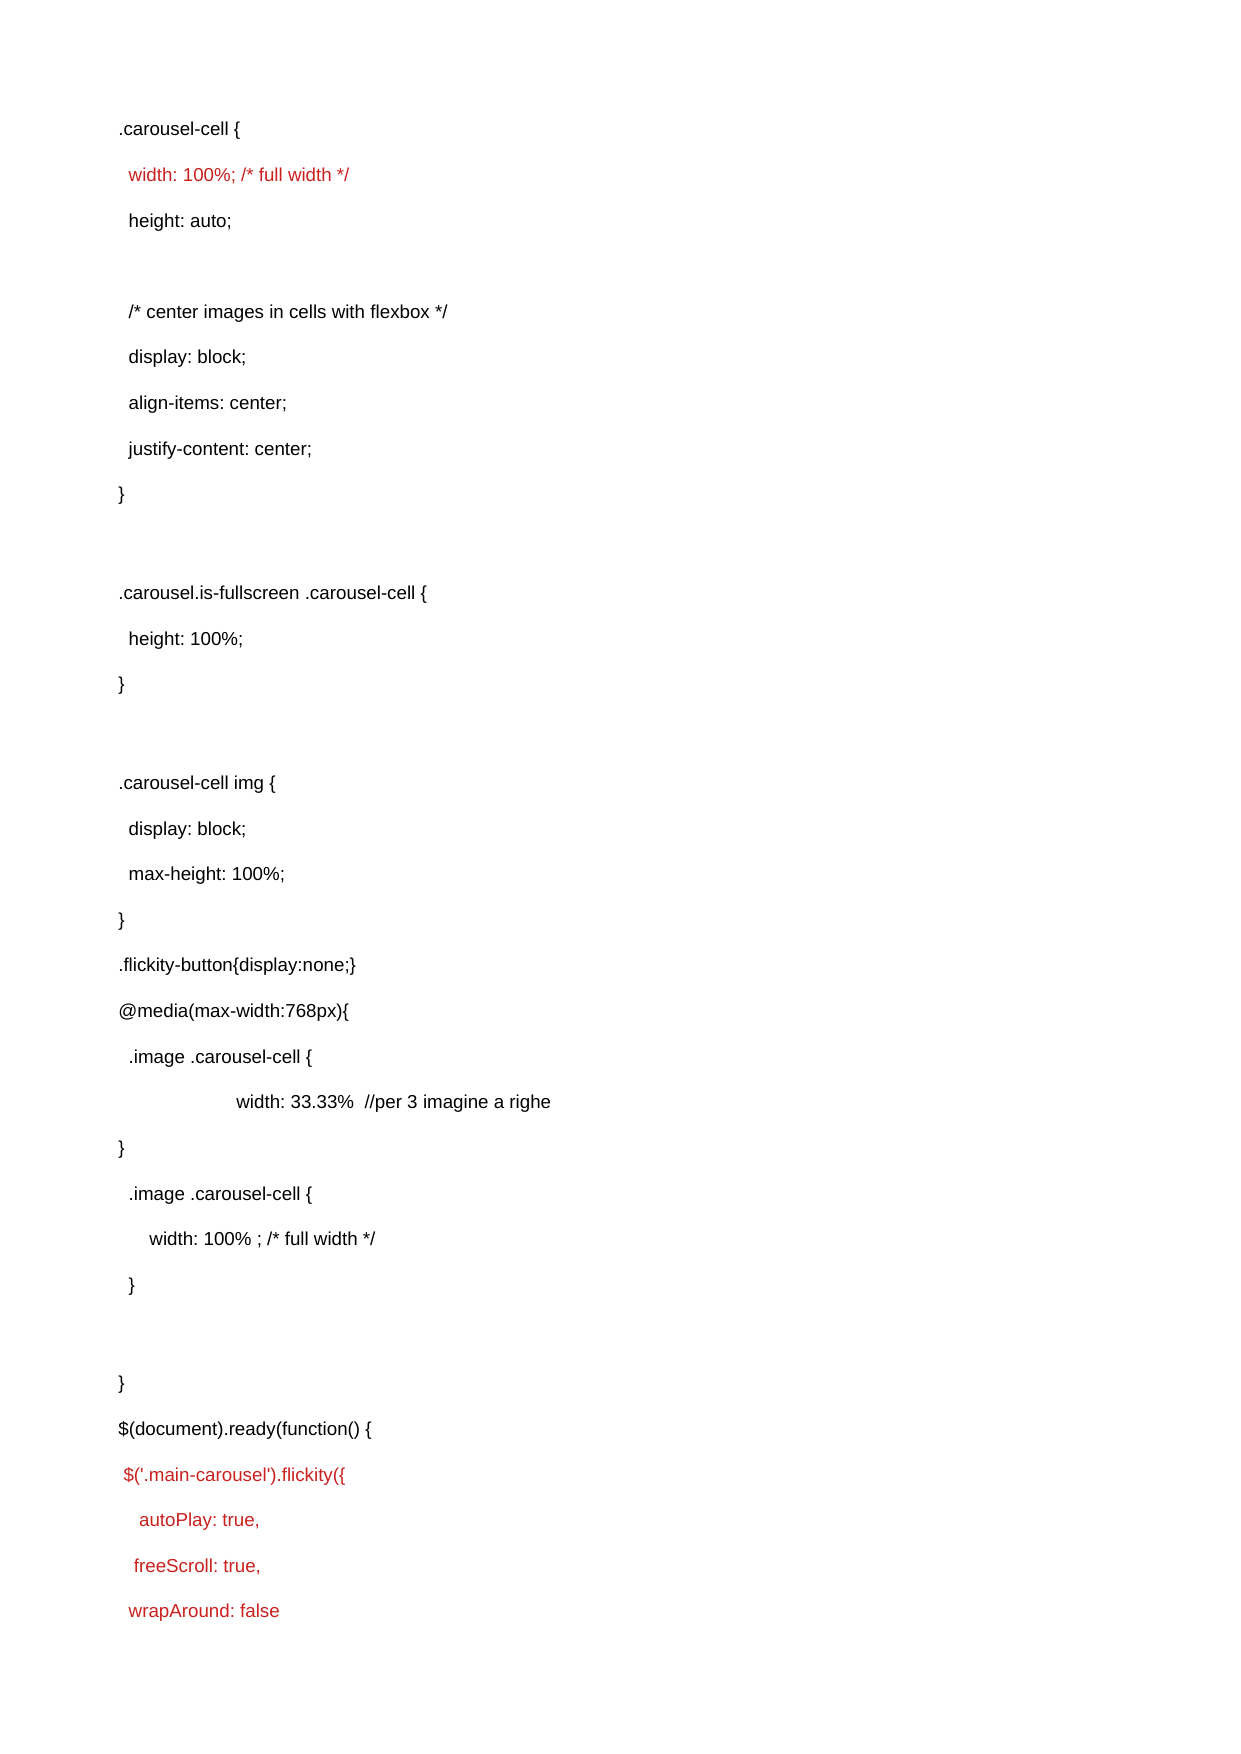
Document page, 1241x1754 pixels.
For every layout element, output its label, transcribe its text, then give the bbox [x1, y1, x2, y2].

text .carousel-cell img { [118, 772, 1122, 793]
text height: 100%; [118, 627, 1122, 649]
text $('.main-carousel').flickity({ [118, 1463, 1122, 1485]
text width: 100% ; /* full width */ [118, 1228, 1122, 1249]
text width: 33.33% //per 3 imagine a righe [118, 1091, 1122, 1113]
text } [118, 908, 1122, 930]
text } [118, 1137, 1122, 1158]
text .carousel.is-fullscreen .carousel-cell { [118, 582, 1122, 603]
text } [118, 1372, 1122, 1394]
text freeScroll: true, [118, 1555, 1122, 1576]
text display: block; [118, 817, 1122, 839]
text max-height: 100%; [118, 863, 1122, 884]
text wrapAround: false [118, 1600, 1122, 1622]
text .image .carousel-cell { [118, 1182, 1122, 1204]
text align-items: center; [118, 392, 1122, 413]
text .flickity-button{display:none;} [118, 954, 1122, 976]
text $(document).ready(function() { [118, 1418, 1122, 1439]
text .carousel-cell { [118, 118, 1122, 140]
text height: auto; [118, 209, 1122, 231]
text autoPlay: true, [118, 1509, 1122, 1531]
text .image .carousel-cell { [118, 1045, 1122, 1067]
text justify-content: center; [118, 437, 1122, 459]
text } [118, 673, 1122, 694]
text width: 100%; /* full width */ [118, 164, 1122, 185]
text @media(max-width:768px){ [118, 1000, 1122, 1021]
text display: block; [118, 346, 1122, 368]
text } [118, 483, 1122, 505]
text } [118, 1273, 1122, 1295]
text /* center images in cells with flexbox */ [118, 301, 1122, 322]
